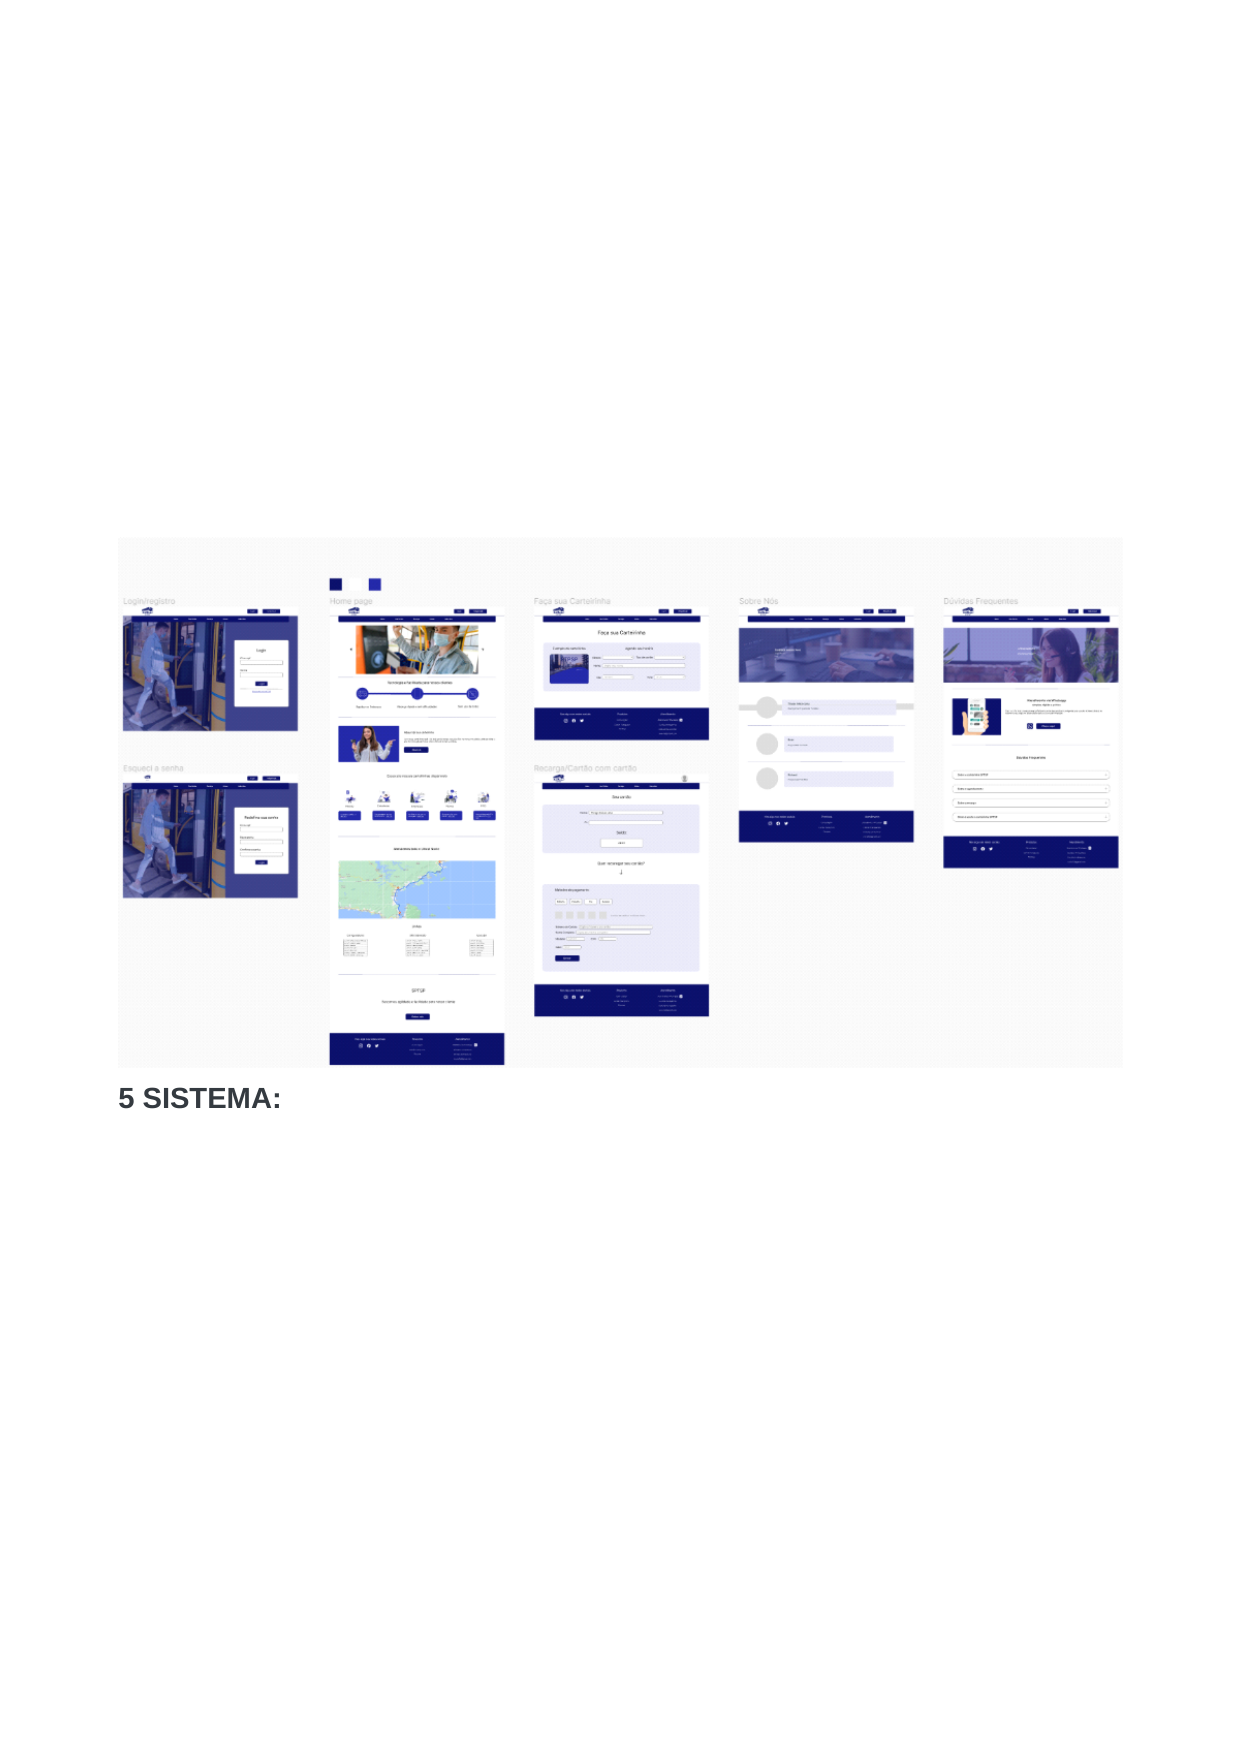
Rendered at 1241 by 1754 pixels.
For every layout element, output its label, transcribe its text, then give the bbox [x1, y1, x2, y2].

text 5 SISTEMA: [118, 1082, 1122, 1115]
